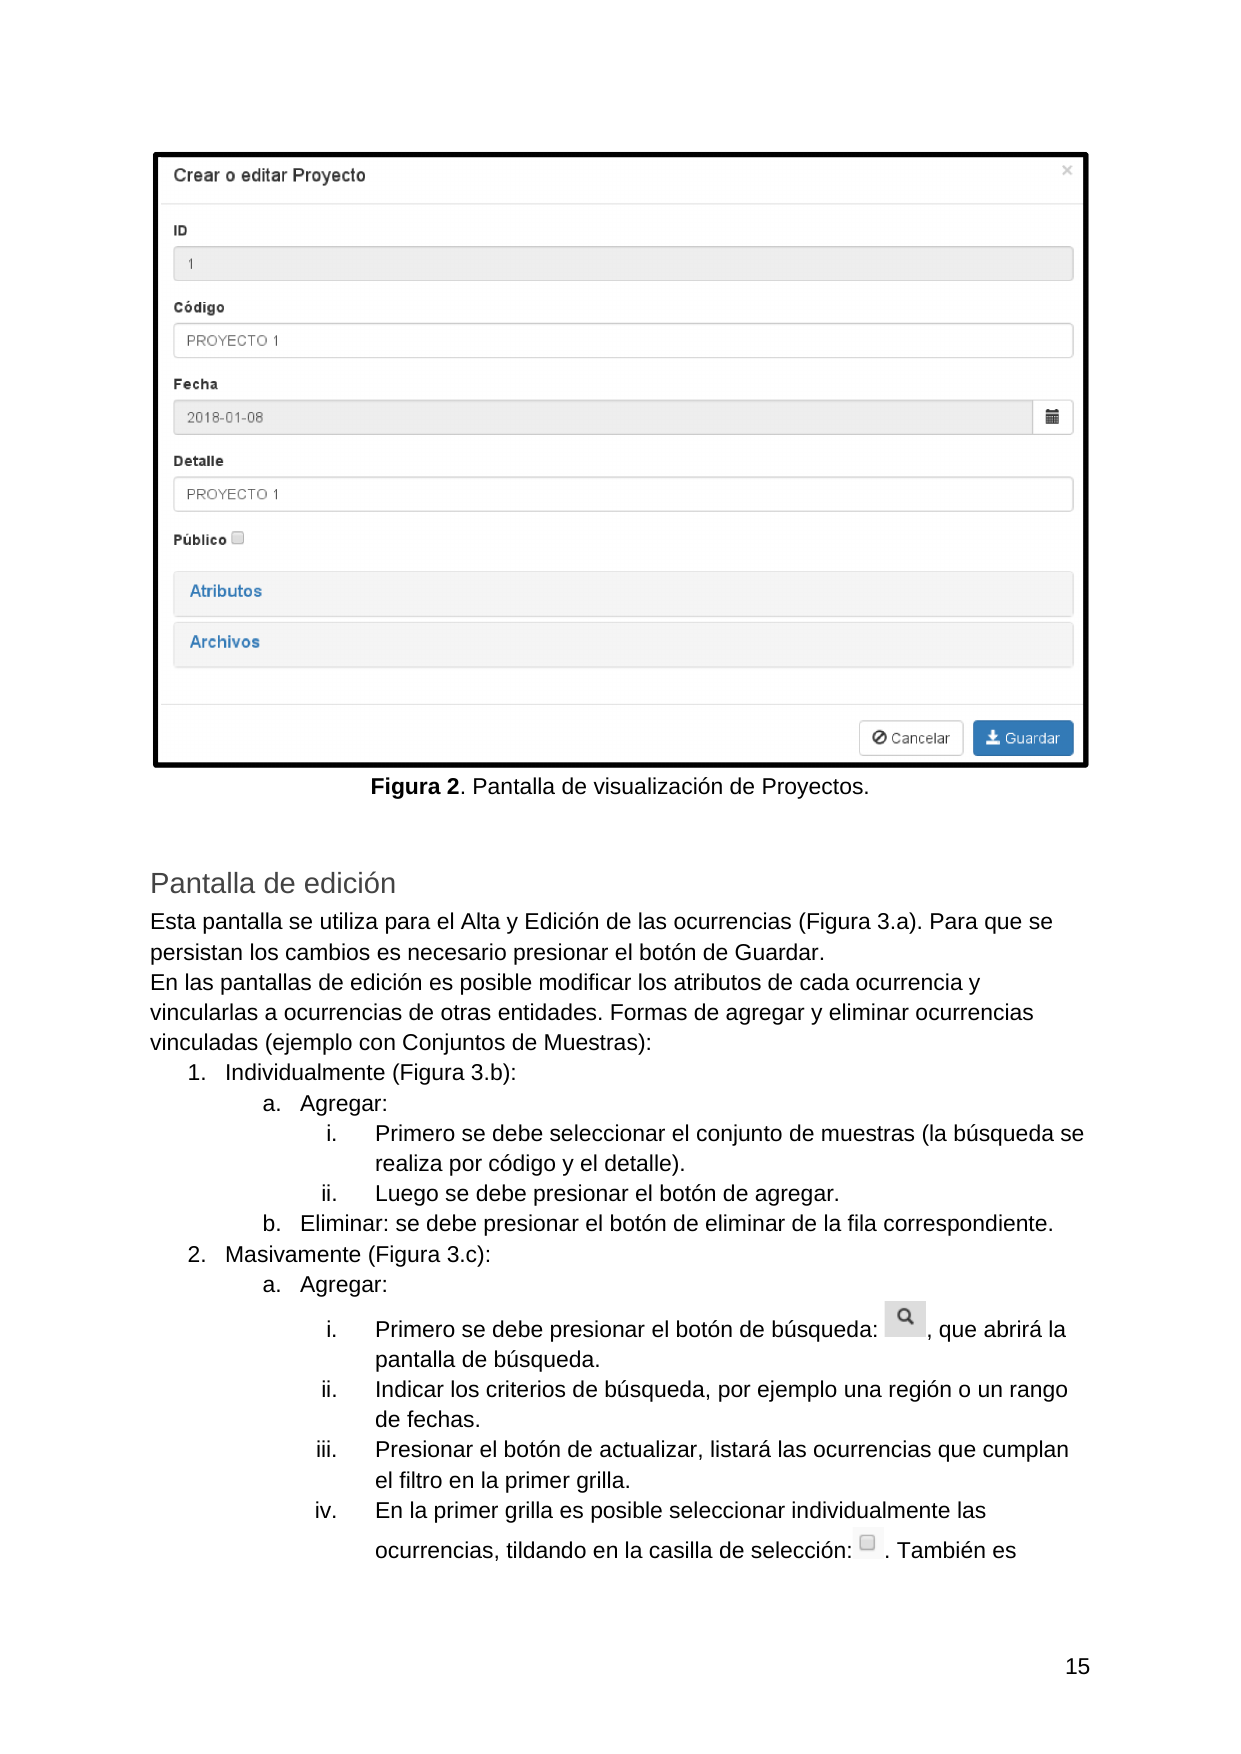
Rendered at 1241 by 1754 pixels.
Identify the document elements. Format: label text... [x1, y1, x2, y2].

list Agregar: [262, 1271, 1090, 1297]
list Presionar el botón de actualizar, listará las ocurrencias que cumplan el filtro en la primer grilla. [337, 1436, 1090, 1493]
list Primero se debe seleccionar el conjunto de muestras (la búsqueda se realiza por código y el detalle). [337, 1120, 1090, 1176]
list Eliminar: se debe presionar el botón de eliminar de la fila correspondiente. [262, 1210, 1090, 1237]
subtitle Pantalla de edición [150, 866, 1090, 900]
text En las pantallas de edición es posible modificar los atributos de cada ocurrencia y vincularlas a ocurrencias de otras entidades. Formas de agregar y eliminar ocurrencias vinculadas (ejemplo con Conjuntos de Muestras): [150, 969, 1090, 1055]
list Individualmente (Figura 3.b): [187, 1059, 1090, 1086]
list Agregar: [262, 1089, 1090, 1116]
list Luego se debe presionar el botón de agregar. [337, 1180, 1090, 1206]
picture [852, 1527, 884, 1559]
list Masivamente (Figura 3.c): [187, 1241, 1090, 1267]
picture [884, 1301, 926, 1337]
text Esta pantalla se utiliza para el Alta y Edición de las ocurrencias (Figura 3.a). Para que se persistan los cambios es necesario presionar el botón de Guardar. [150, 908, 1090, 965]
text Figura 2. Pantalla de visualización de Proyectos. [150, 773, 1090, 799]
list Indicar los criterios de búsqueda, por ejemplo una región o un rango de fechas. [337, 1376, 1090, 1432]
list En la primer grilla es posible seleccionar individualmente las ocurrencias, tildando en la casilla de selección:. También es [337, 1497, 1090, 1563]
picture [150, 150, 1091, 769]
list Primero se debe presionar el botón de búsqueda: , que abrirá la pantalla de búsqueda. [337, 1301, 1090, 1372]
